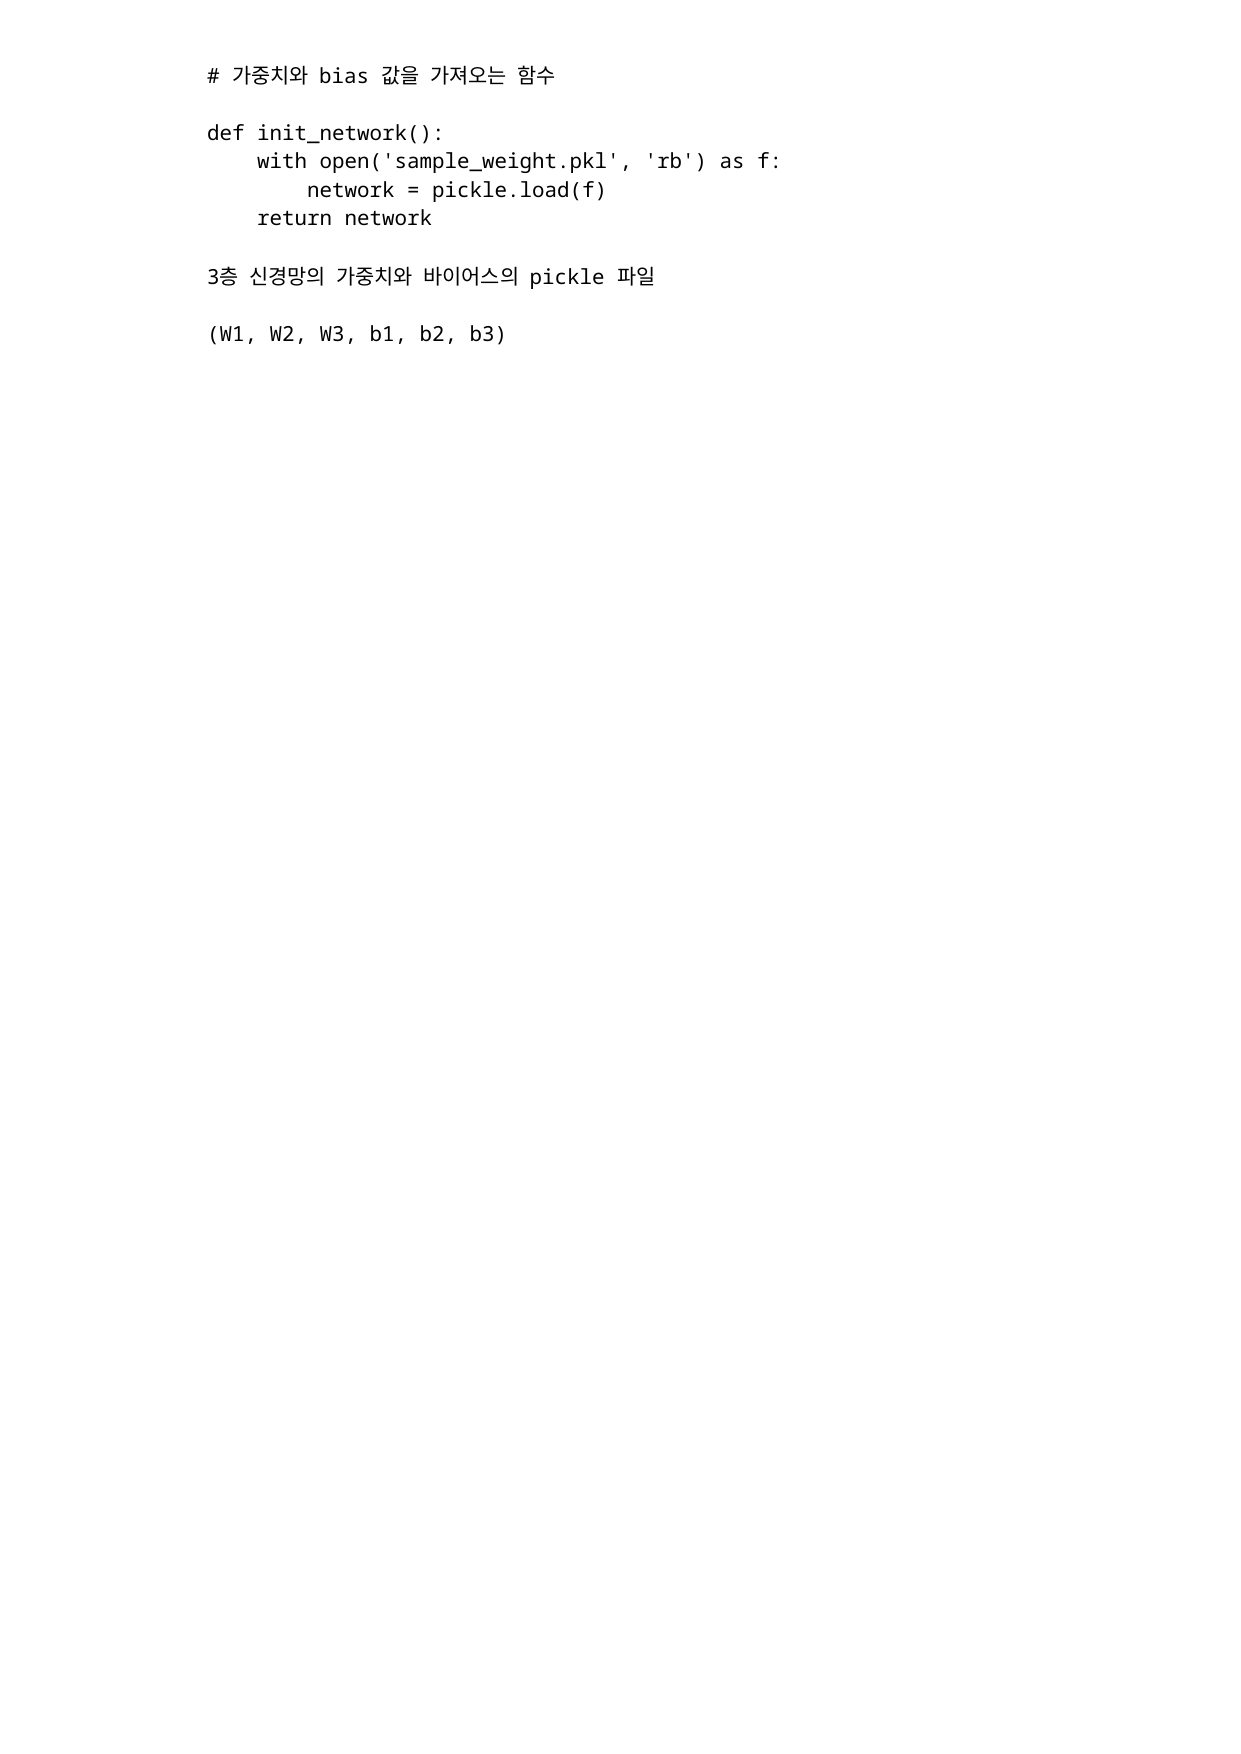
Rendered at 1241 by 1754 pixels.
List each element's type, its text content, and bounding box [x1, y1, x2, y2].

text 3층 신경망의 가중치와 바이어스의 pickle 파일 [59, 260, 1181, 290]
text # 가중치와 bias 값을 가져오는 함수 [59, 59, 1181, 89]
text with open('sample_weight.pkl', 'rb') as f: [59, 146, 1181, 175]
text network = pickle.load(f) [59, 175, 1181, 203]
text def init_network(): [59, 118, 1181, 146]
text (W1, W2, W3, b1, b2, b3) [59, 319, 1181, 347]
text return network [59, 203, 1181, 232]
